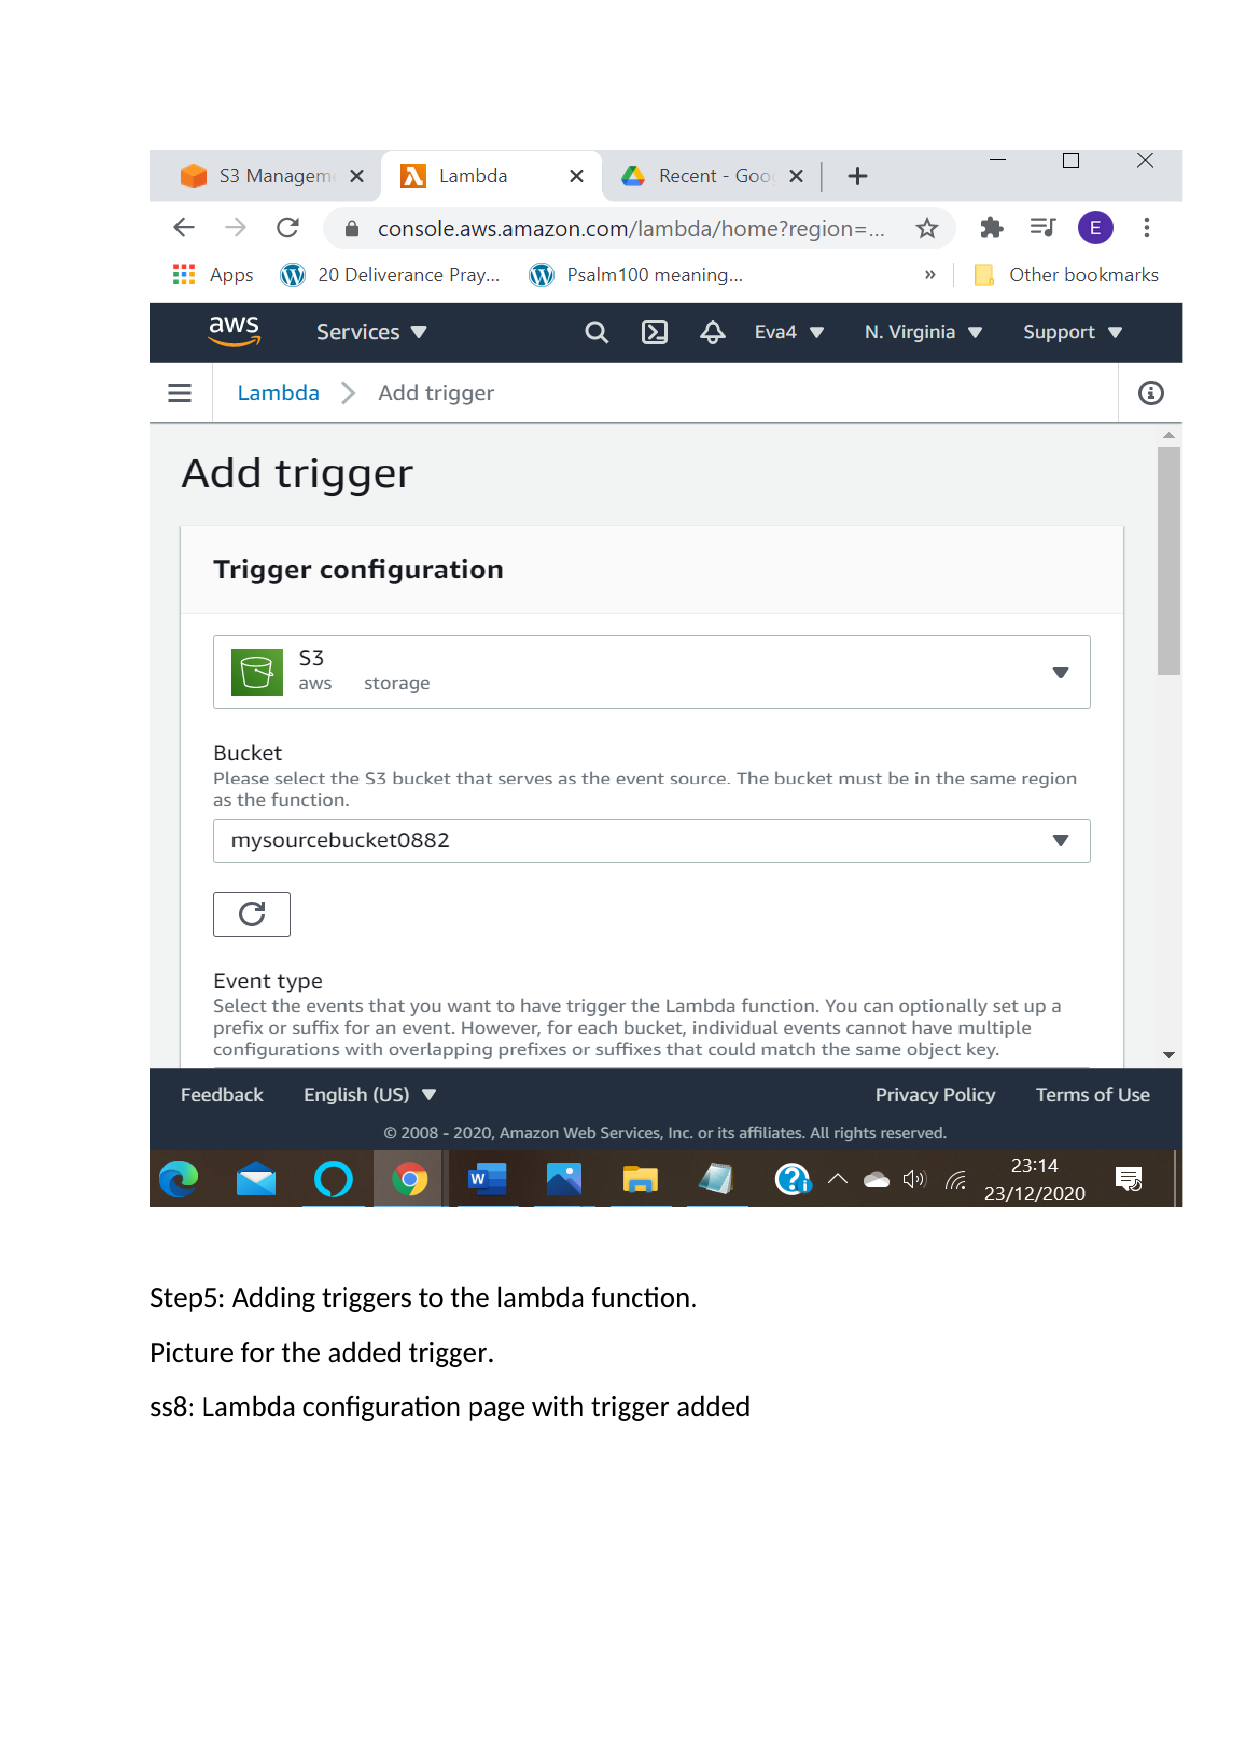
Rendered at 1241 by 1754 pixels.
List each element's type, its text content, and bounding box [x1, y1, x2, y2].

text Step5: Adding triggers to the lambda function. [150, 1279, 1090, 1315]
text ss8: Lambda configuration page with trigger added [150, 1388, 1090, 1424]
text Picture for the added trigger. [150, 1334, 1090, 1369]
